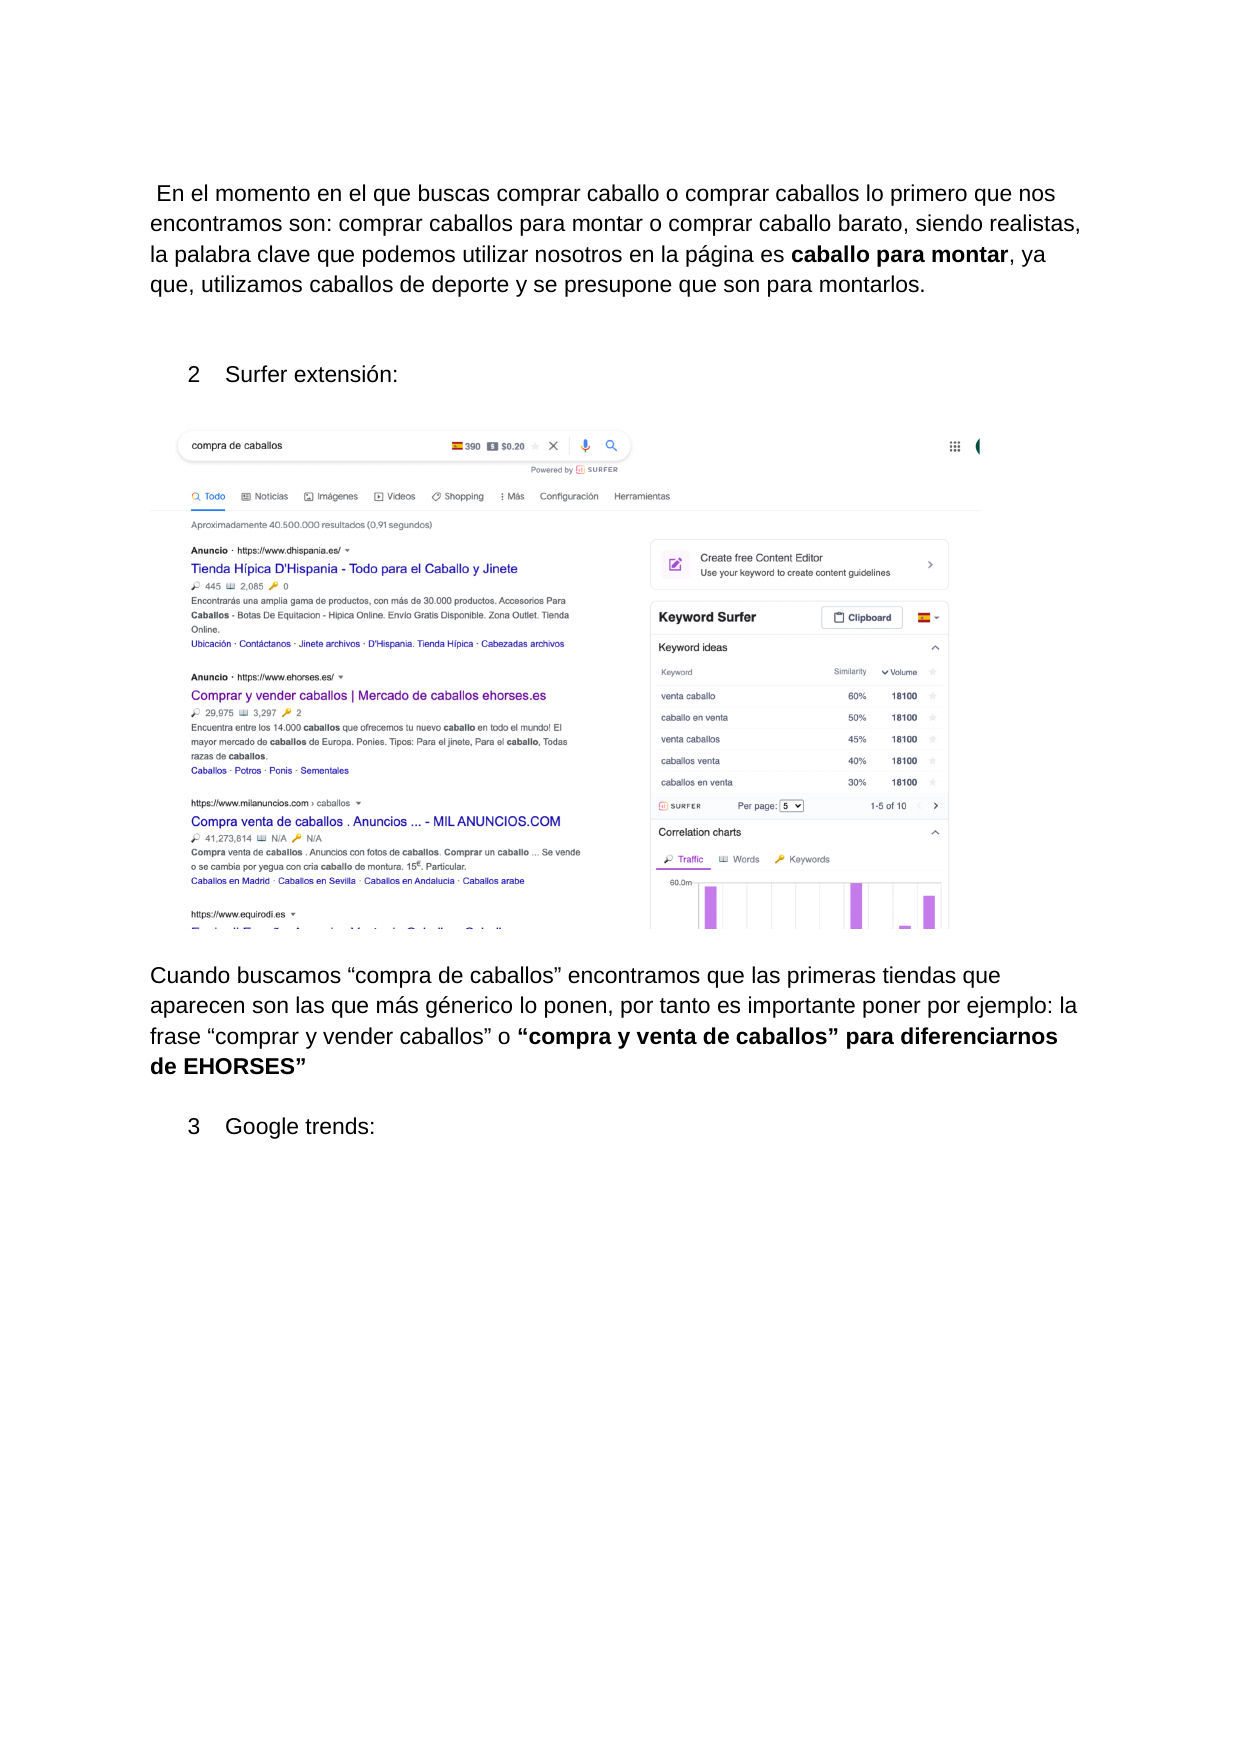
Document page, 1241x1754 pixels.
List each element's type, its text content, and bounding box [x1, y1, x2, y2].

text En el momento en el que buscas comprar caballo o comprar caballos lo primero que nos encontramos son: comprar caballos para montar o comprar caballo barato, siendo realistas, la palabra clave que podemos utilizar nosotros en la página es caballo para montar, ya que, utilizamos caballos de deporte y se presupone que son para montarlos. [150, 180, 1090, 297]
list Google trends: [187, 1113, 1090, 1139]
list Surfer extensión: [187, 361, 1090, 388]
text Cuando buscamos “compra de caballos” encontramos que las primeras tiendas que aparecen son las que más génerico lo ponen, por tanto es importante poner por ejemplo: la frase “comprar y vender caballos” o “compra y venta de caballos” para diferenciarnos de EHORSES” [150, 962, 1090, 1079]
picture [150, 421, 980, 929]
